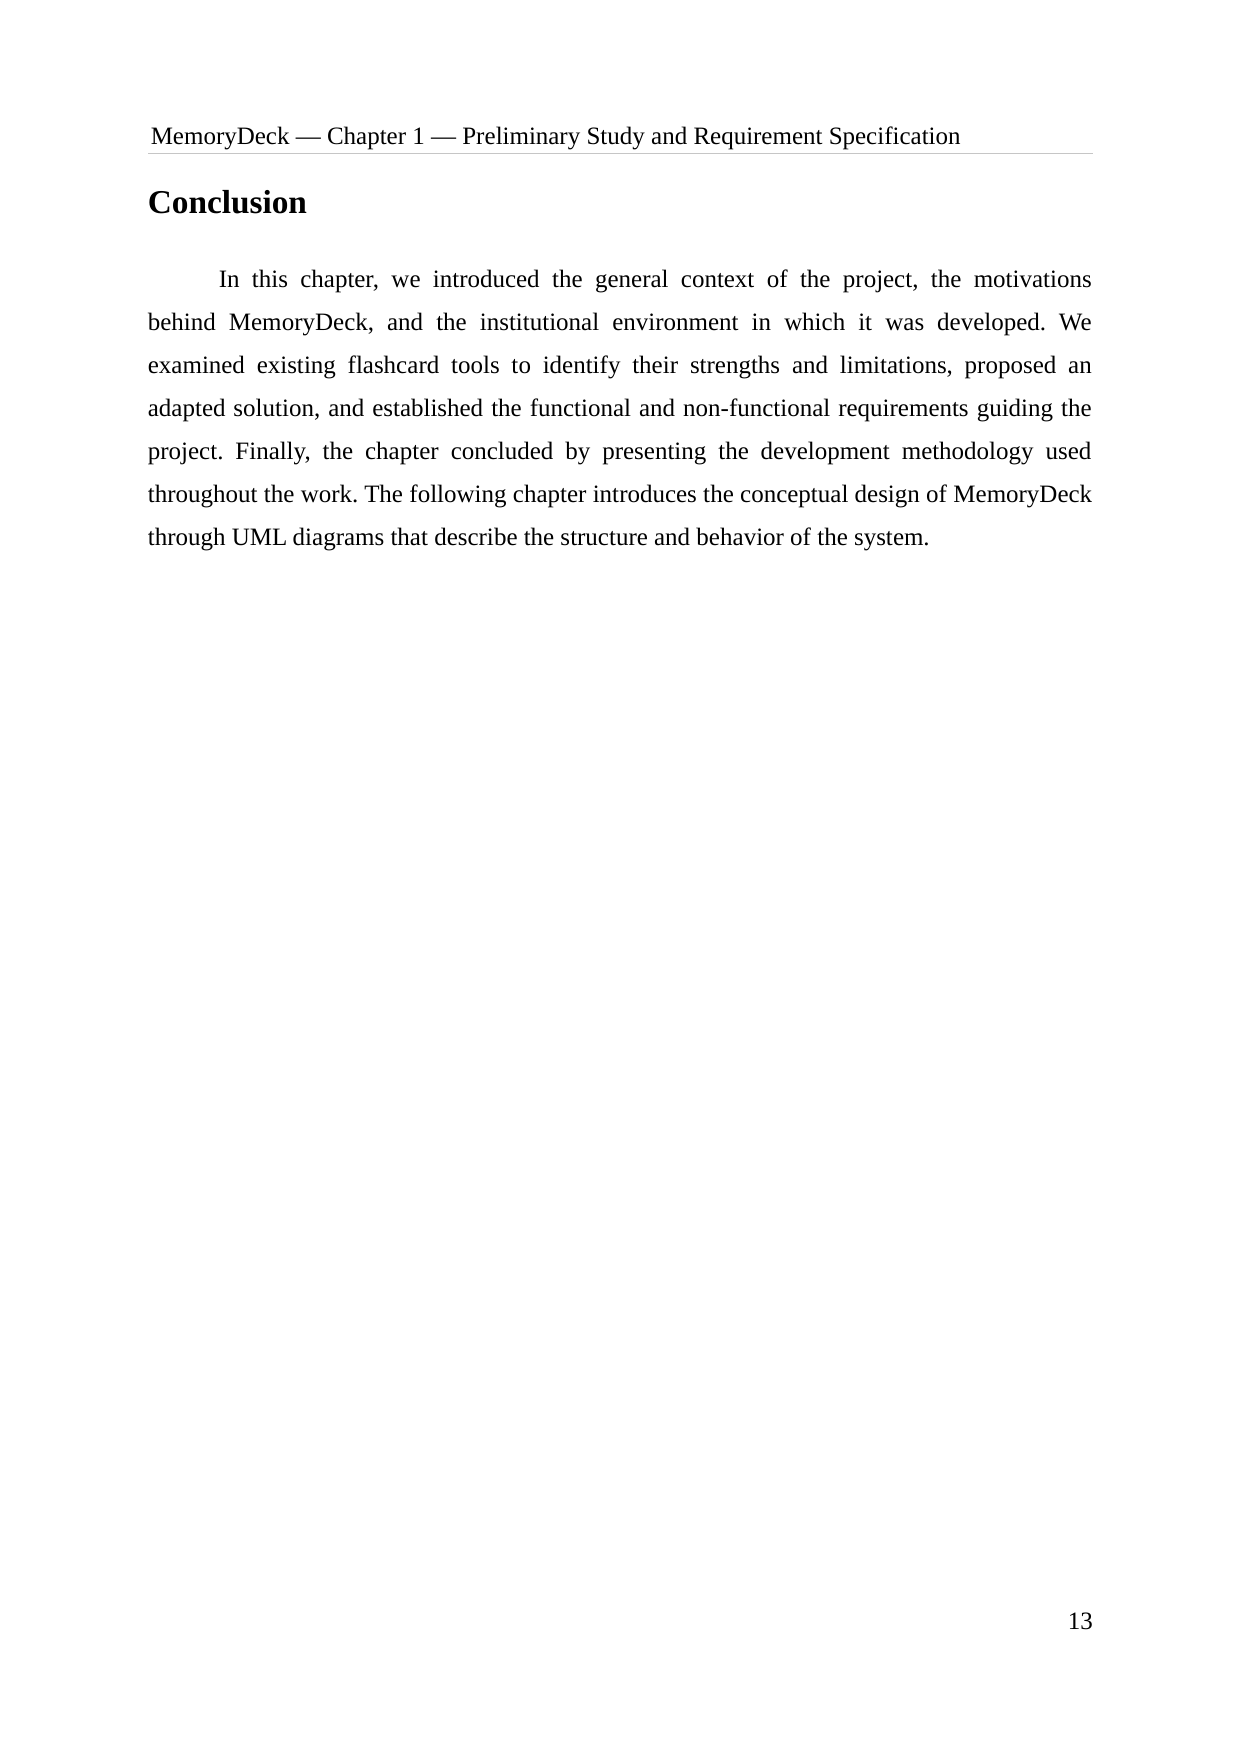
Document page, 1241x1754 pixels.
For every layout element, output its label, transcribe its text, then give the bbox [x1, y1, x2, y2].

subtitle Conclusion [148, 182, 1093, 221]
text In this chapter, we introduced the general context of the project, the motivations behind MemoryDeck, and the institutional environment in which it was developed. We examined existing flashcard tools to identify their strengths and limitations, proposed an adapted solution, and established the functional and non-functional requirements guiding the project. Finally, the chapter concluded by presenting the development methodology used throughout the work. The following chapter introduces the conceptual design of MemoryDeck through UML diagrams that describe the structure and behavior of the system. [148, 264, 1093, 551]
